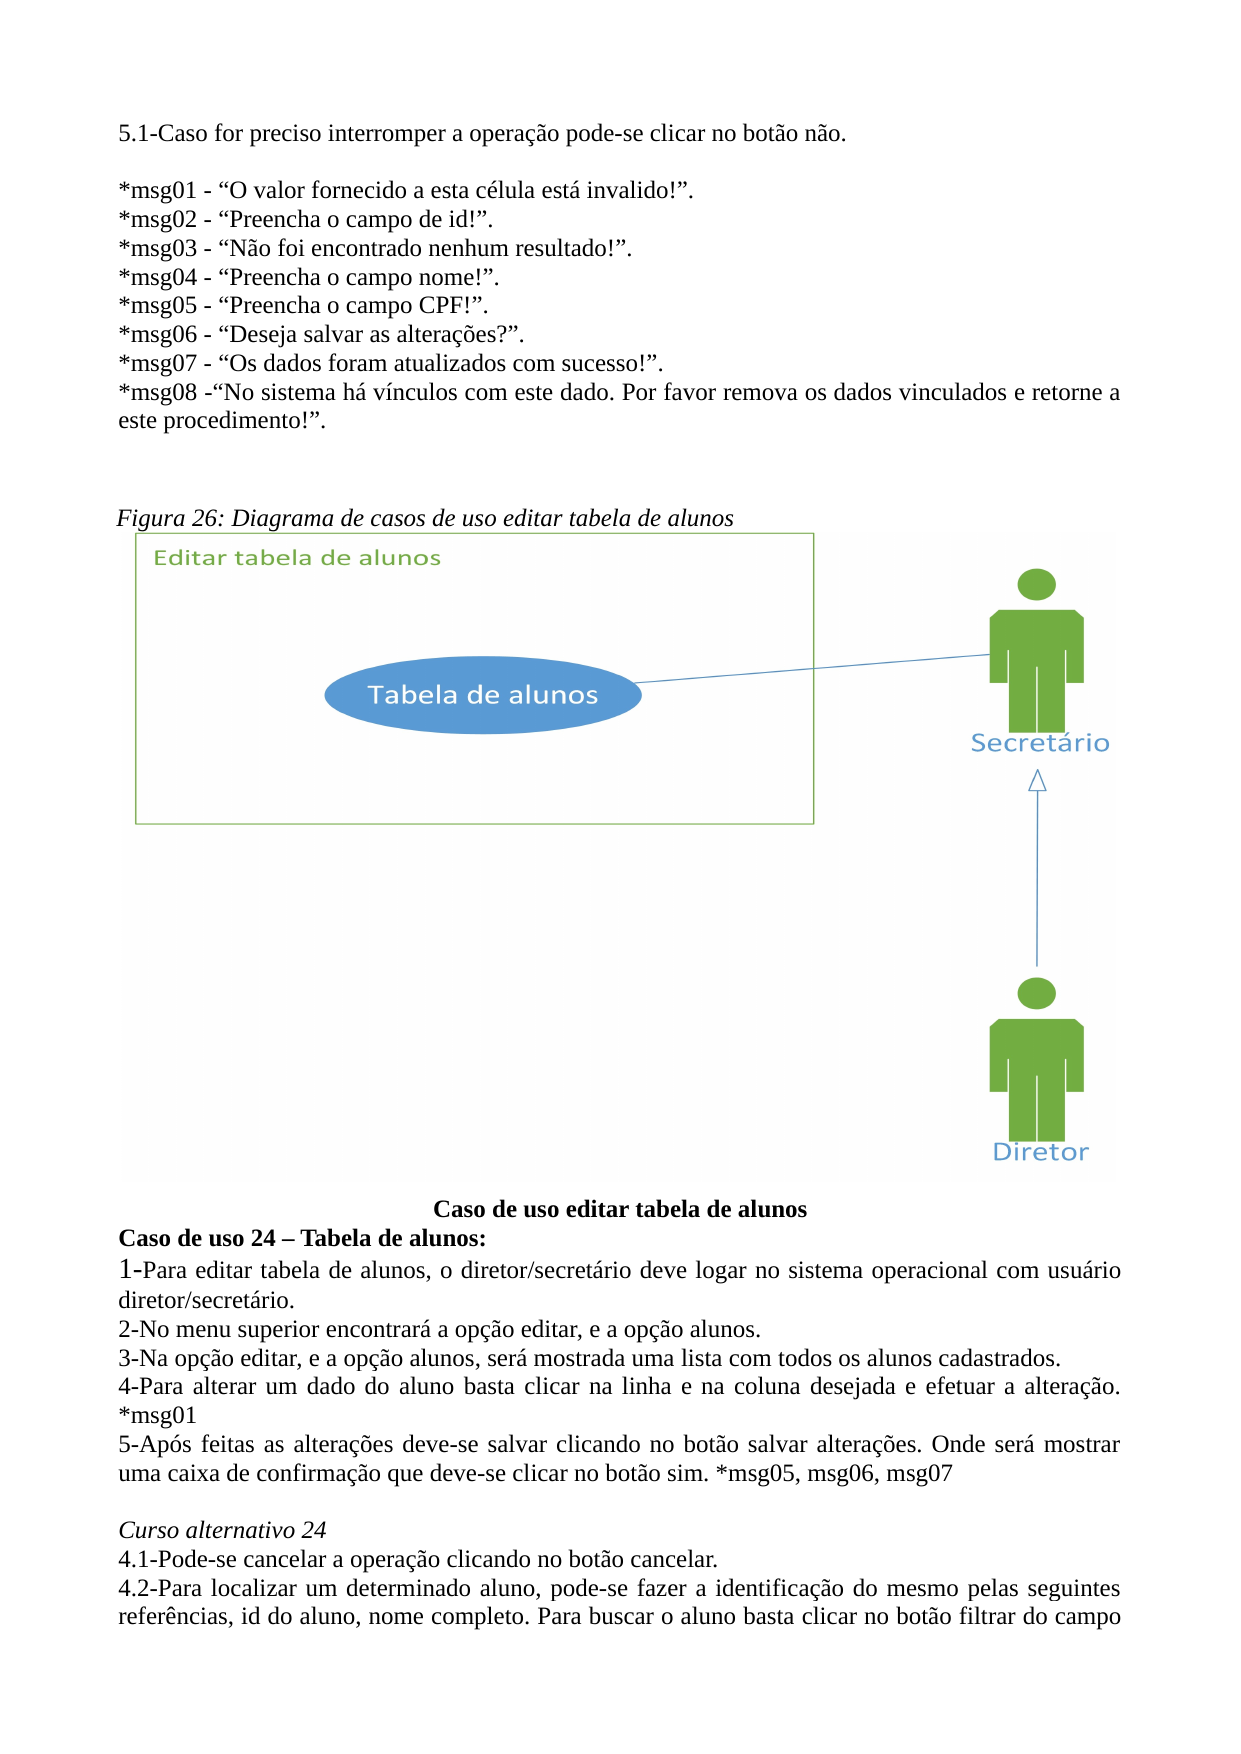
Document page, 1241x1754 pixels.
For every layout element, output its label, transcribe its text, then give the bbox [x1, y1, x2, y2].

text *msg03 - “Não foi encontrado nenhum resultado!”. [118, 233, 1122, 262]
text Figura 26: Diagrama de casos de uso editar tabela de alunos [116, 503, 1124, 532]
text *msg05 - “Preencha o campo CPF!”. [118, 291, 1122, 319]
text Caso de uso 24 – Tabela de alunos: [118, 1223, 1122, 1252]
text [116, 463, 1124, 503]
text Curso alternativo 24 [118, 1515, 1122, 1544]
text *msg08 -“No sistema há vínculos com este dado. Por favor remova os dados vinculados e retorne a este procedimento!”. [118, 377, 1122, 434]
text 3-Na opção editar, e a opção alunos, será mostrada uma lista com todos os alunos cadastrados. [118, 1343, 1122, 1371]
text 4-Para alterar um dado do aluno basta clicar na linha e na coluna desejada e efetuar a alteração. *msg01 [118, 1371, 1122, 1429]
picture [121, 532, 1116, 1182]
text 5-Após feitas as alterações deve-se salvar clicando no botão salvar alterações. Onde será mostrar uma caixa de confirmação que deve-se clicar no botão sim. *msg05, msg06, msg07 [118, 1429, 1122, 1486]
text 5.1-Caso for preciso interromper a operação pode-se clicar no botão não. [118, 118, 1122, 147]
text 4.2-Para localizar um determinado aluno, pode-se fazer a identificação do mesmo pelas seguintes referências, id do aluno, nome completo. Para buscar o aluno basta clicar no botão filtrar do campo [118, 1573, 1122, 1630]
text *msg07 - “Os dados foram atualizados com sucesso!”. [118, 348, 1122, 377]
text 2-No menu superior encontrará a opção editar, e a opção alunos. [118, 1314, 1122, 1343]
text *msg02 - “Preencha o campo de id!”. [118, 204, 1122, 233]
text *msg06 - “Deseja salvar as alterações?”. [118, 319, 1122, 348]
text *msg04 - “Preencha o campo nome!”. [118, 262, 1122, 291]
text 1-Para editar tabela de alunos, o diretor/secretário deve logar no sistema operacional com usuário diretor/secretário. [118, 1252, 1122, 1314]
text 4.1-Pode-se cancelar a operação clicando no botão cancelar. [118, 1544, 1122, 1573]
text Caso de uso editar tabela de alunos [116, 532, 1124, 1223]
text *msg01 - “O valor fornecido a esta célula está invalido!”. [118, 176, 1122, 204]
